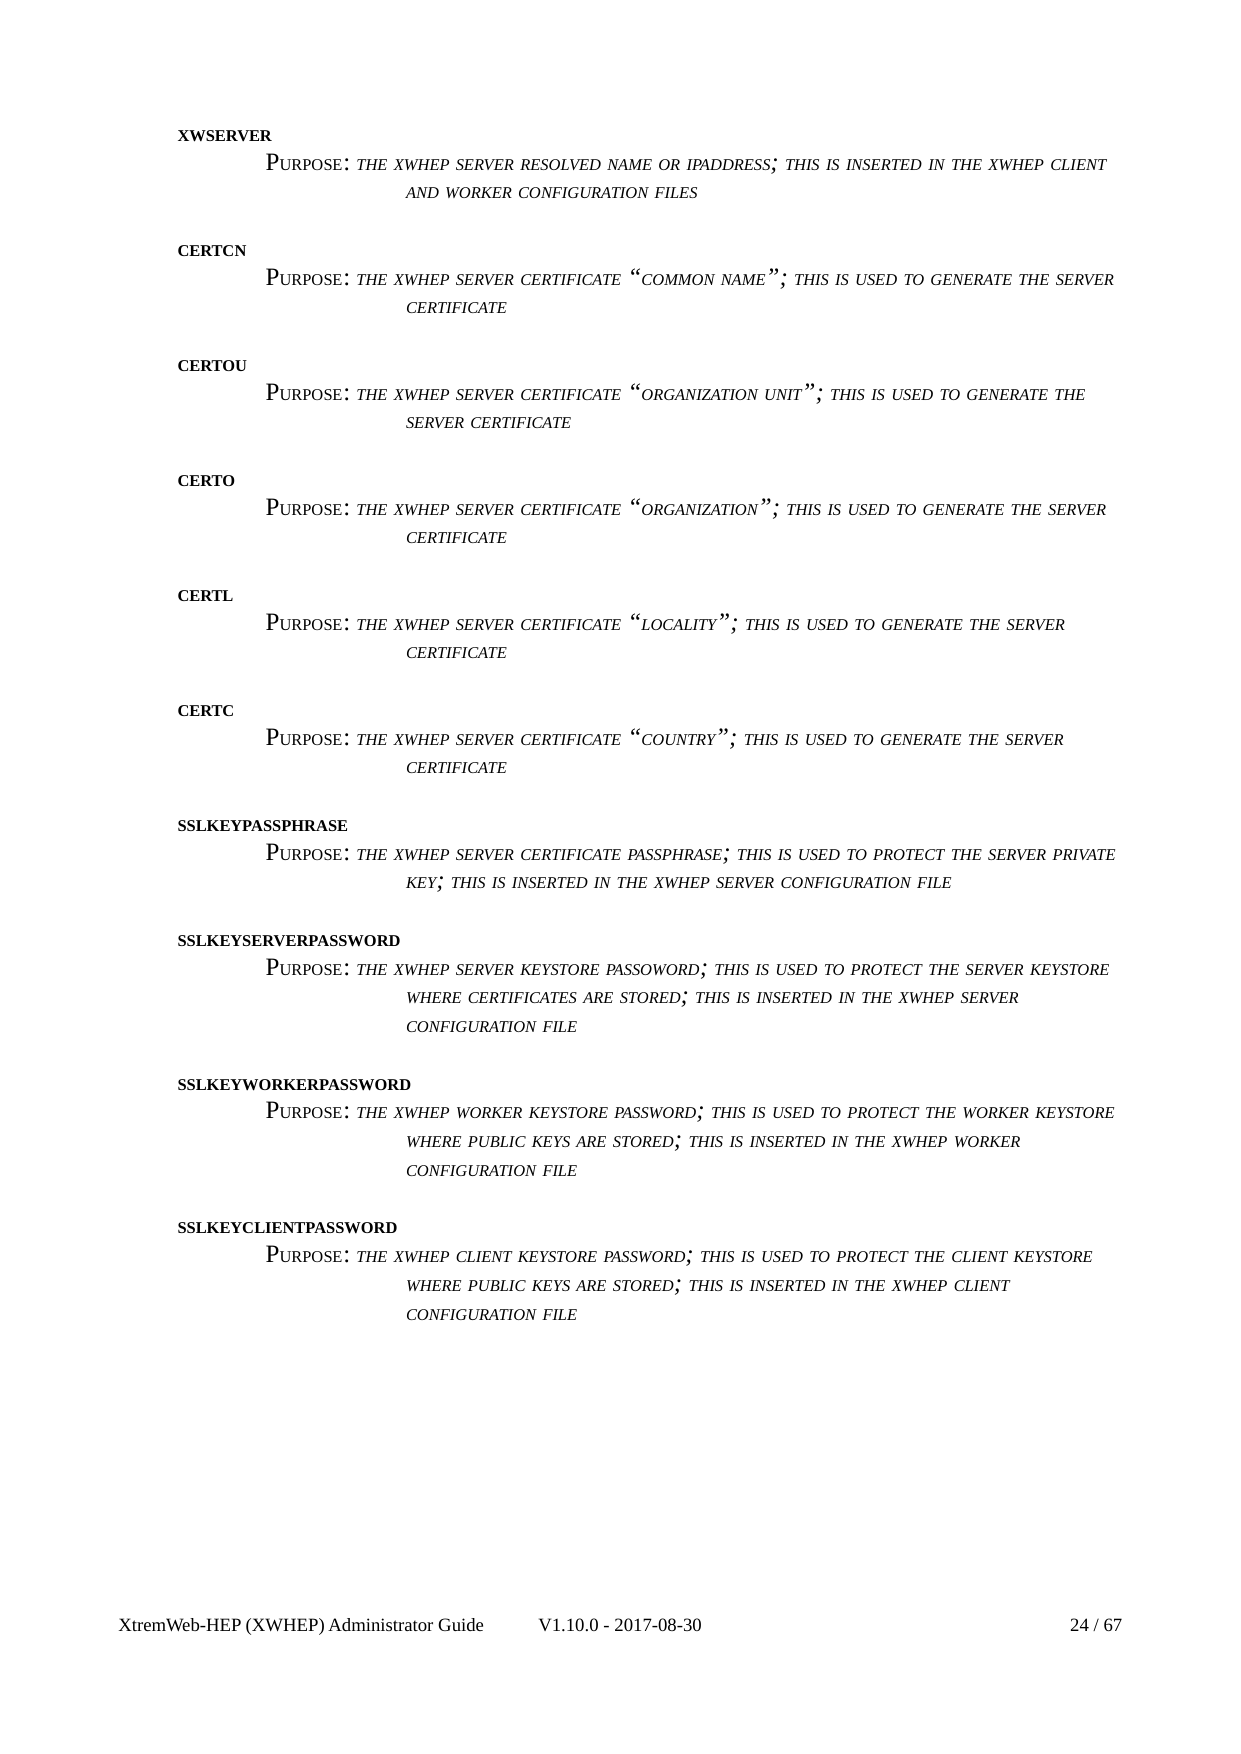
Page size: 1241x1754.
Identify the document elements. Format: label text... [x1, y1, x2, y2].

text certcn [177, 233, 1122, 262]
text Purpose : the xwhep server resolved name or ipaddress; this is inserted in the xwhep client and worker configuration files [265, 147, 1122, 204]
text xwserver [177, 118, 1122, 147]
text certo [177, 463, 1122, 492]
text Purpose : the xwhep client keystore password; this is used to protect the client keystore where public keys are stored; this is inserted in the xwhep client configuration file [265, 1239, 1122, 1326]
text Purpose : the xwhep server certificate “common name”; this is used to generate the server certificate [265, 262, 1122, 319]
text Purpose : the xwhep worker keystore password; this is used to protect the worker keystore where public keys are stored; this is inserted in the xwhep worker configuration file [265, 1096, 1122, 1182]
text sslkeypassphrase [177, 808, 1122, 837]
text Purpose : the xwhep server certificate “locality”; this is used to generate the server certificate [265, 607, 1122, 664]
text sslkeyworkerpassword [177, 1067, 1122, 1096]
text Purpose : the xwhep server certificate “country”; this is used to generate the server certificate [265, 722, 1122, 779]
text Purpose : the xwhep server certificate “organization unit”; this is used to generate the server certificate [265, 377, 1122, 434]
text certc [177, 693, 1122, 722]
text certl [177, 578, 1122, 607]
text Purpose : the xwhep server certificate passphrase; this is used to protect the server private key; this is inserted in the xwhep server configuration file [265, 837, 1122, 894]
text sslkeyclientpassword [177, 1211, 1122, 1239]
text Purpose : the xwhep server certificate “organization”; this is used to generate the server certificate [265, 492, 1122, 549]
text Purpose : the xwhep server keystore passoword; this is used to protect the server keystore where certificates are stored; this is inserted in the xwhep server configuration file [265, 952, 1122, 1038]
text certou [177, 348, 1122, 377]
text sslkeyserverpassword [177, 923, 1122, 952]
